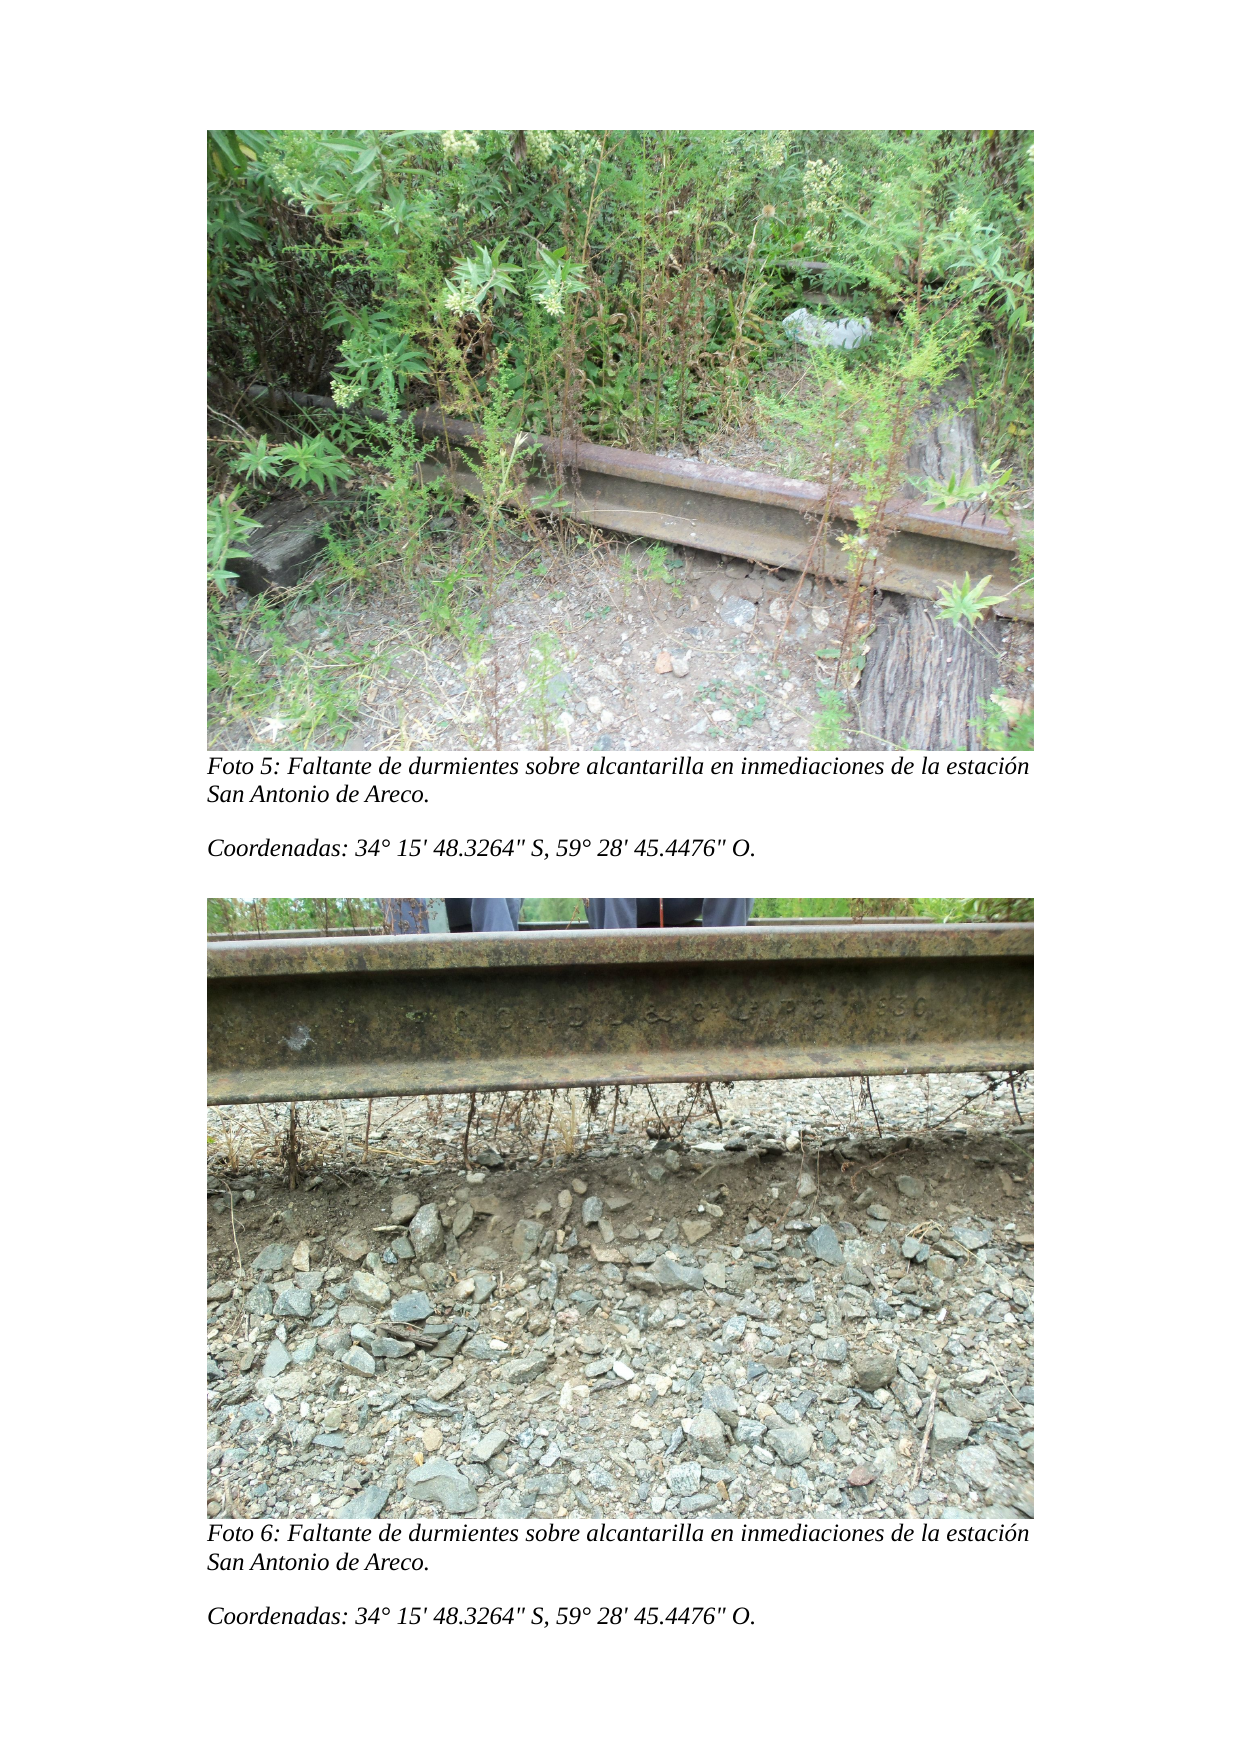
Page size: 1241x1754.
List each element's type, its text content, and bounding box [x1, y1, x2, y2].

picture [207, 898, 1034, 1519]
text Foto 5: Faltante de durmientes sobre alcantarilla en inmediaciones de la estación San Antonio de Areco. [207, 751, 1033, 808]
text Foto 6: Faltante de durmientes sobre alcantarilla en inmediaciones de la estación San Antonio de Areco. [207, 1519, 1033, 1576]
text Coordenadas: 34° 15' 48.3264" S, 59° 28' 45.4476" O. [207, 833, 1033, 862]
picture [207, 130, 1034, 751]
text Coordenadas: 34° 15' 48.3264" S, 59° 28' 45.4476" O. [207, 1601, 1033, 1630]
